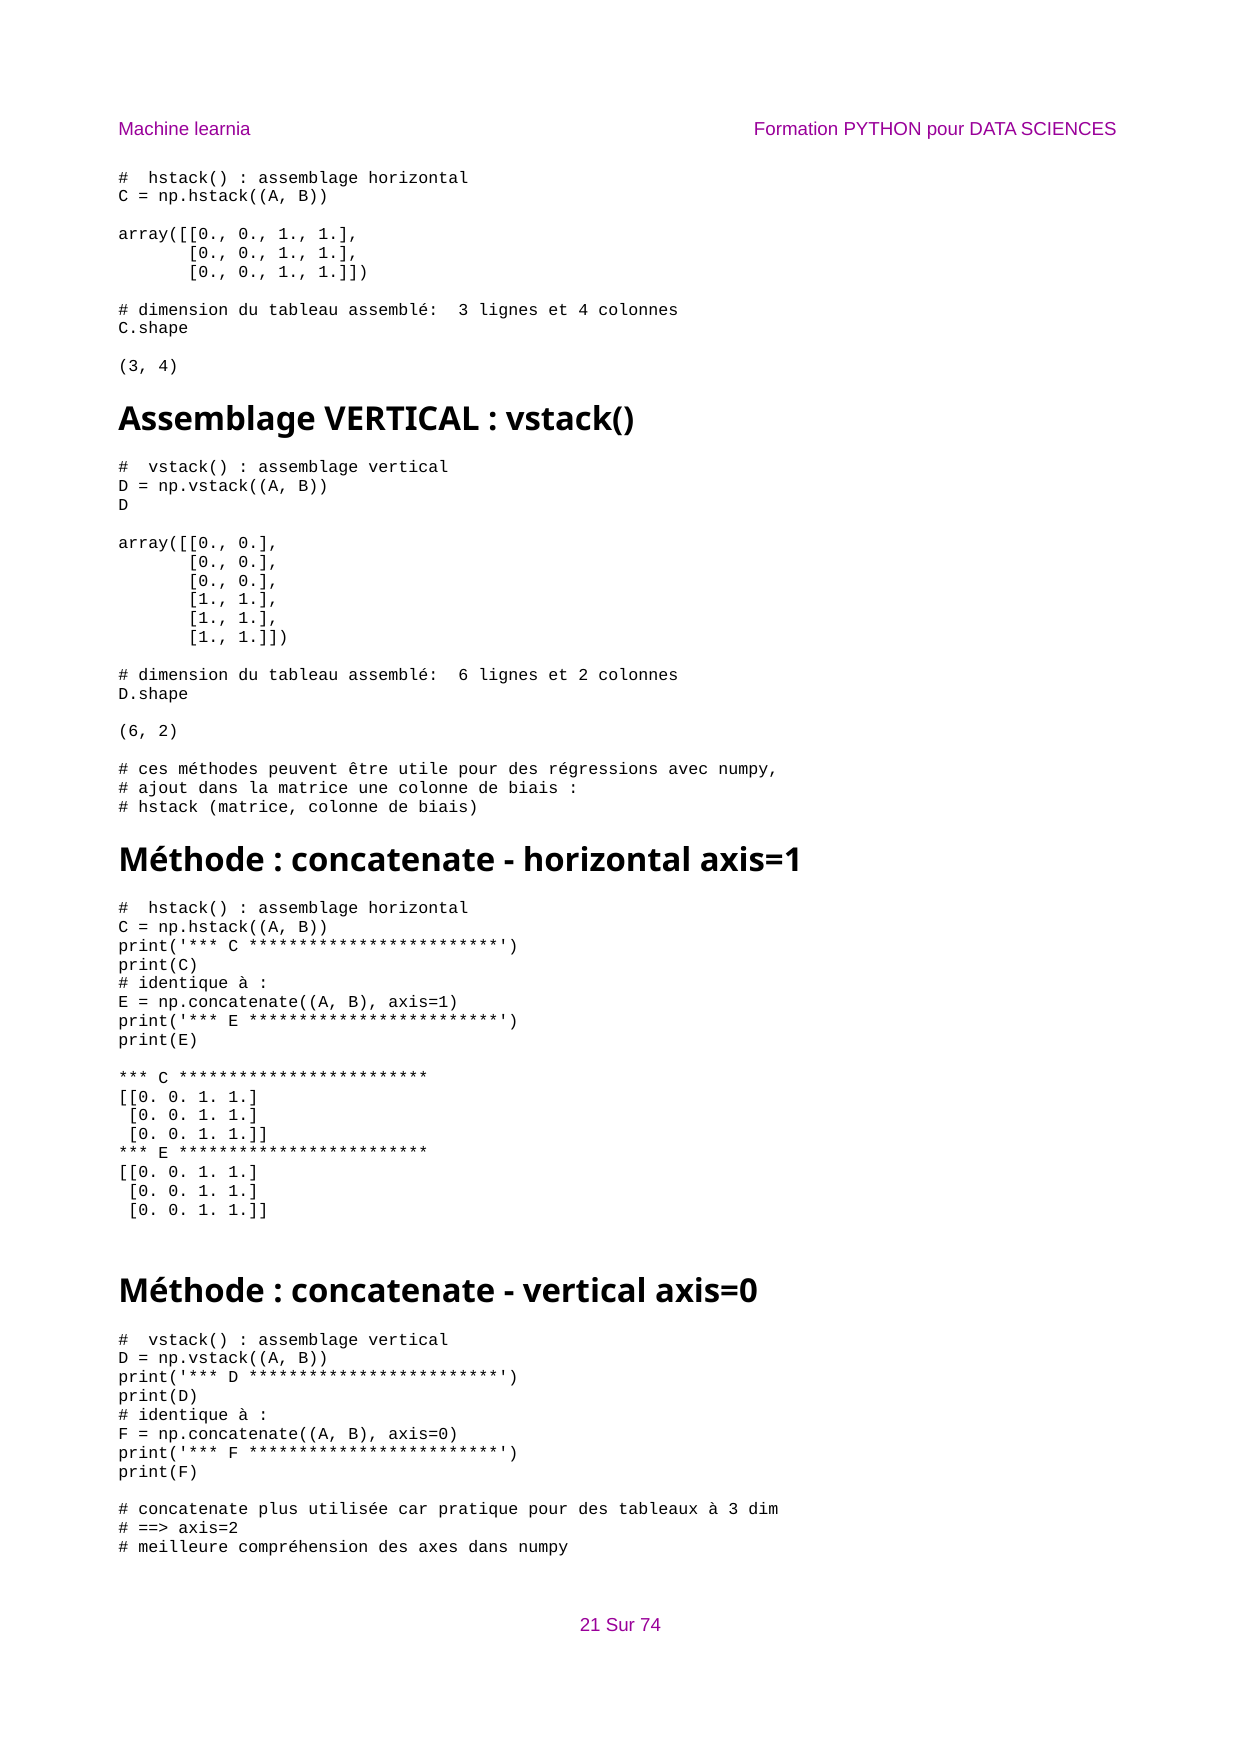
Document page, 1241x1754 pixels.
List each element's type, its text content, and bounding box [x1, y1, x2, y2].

text print(F) [118, 1463, 1122, 1482]
text D [118, 497, 1122, 516]
text # hstack (matrice, colonne de biais) [118, 798, 1122, 817]
text [[0. 0. 1. 1.] [118, 1163, 1122, 1182]
text [1., 1.]]) [118, 629, 1122, 647]
text # meilleure compréhension des axes dans numpy [118, 1539, 1122, 1557]
text print(D) [118, 1388, 1122, 1407]
text print('*** E *************************') [118, 1013, 1122, 1032]
text [0. 0. 1. 1.]] [118, 1126, 1122, 1145]
subtitle Méthode : concatenate - horizontal axis=1 [118, 836, 1122, 881]
text [[0. 0. 1. 1.] [118, 1088, 1122, 1107]
text # dimension du tableau assemblé: 6 lignes et 2 colonnes [118, 666, 1122, 685]
text # vstack() : assemblage vertical [118, 1331, 1122, 1350]
text # concatenate plus utilisée car pratique pour des tableaux à 3 dim [118, 1501, 1122, 1520]
text # hstack() : assemblage horizontal [118, 899, 1122, 918]
text [1., 1.], [118, 591, 1122, 610]
text C = np.hstack((A, B)) [118, 918, 1122, 937]
text # ajout dans la matrice une colonne de biais : [118, 779, 1122, 798]
text C = np.hstack((A, B)) [118, 188, 1122, 207]
text print(E) [118, 1032, 1122, 1050]
text D = np.vstack((A, B)) [118, 478, 1122, 497]
text D.shape [118, 685, 1122, 704]
text array([[0., 0.], [118, 534, 1122, 553]
text print(C) [118, 956, 1122, 975]
text # vstack() : assemblage vertical [118, 459, 1122, 478]
text [0., 0., 1., 1.], [118, 244, 1122, 263]
subtitle Méthode : concatenate - vertical axis=0 [118, 1268, 1122, 1312]
text D = np.vstack((A, B)) [118, 1350, 1122, 1369]
text [0., 0., 1., 1.]]) [118, 263, 1122, 282]
text print('*** F *************************') [118, 1444, 1122, 1463]
text [1., 1.], [118, 610, 1122, 629]
text *** E ************************* [118, 1145, 1122, 1163]
text # identique à : [118, 975, 1122, 994]
text *** C ************************* [118, 1069, 1122, 1088]
subtitle Assemblage VERTICAL : vstack() [118, 395, 1122, 440]
text E = np.concatenate((A, B), axis=1) [118, 994, 1122, 1013]
text [0. 0. 1. 1.] [118, 1182, 1122, 1201]
text print('*** C *************************') [118, 937, 1122, 956]
text (6, 2) [118, 723, 1122, 742]
text array([[0., 0., 1., 1.], [118, 226, 1122, 244]
text [0. 0. 1. 1.] [118, 1107, 1122, 1126]
text F = np.concatenate((A, B), axis=0) [118, 1426, 1122, 1444]
text print('*** D *************************') [118, 1369, 1122, 1388]
text (3, 4) [118, 358, 1122, 377]
text # ces méthodes peuvent être utile pour des régressions avec numpy, [118, 761, 1122, 779]
text [0. 0. 1. 1.]] [118, 1201, 1122, 1220]
text # ==> axis=2 [118, 1520, 1122, 1539]
text # dimension du tableau assemblé: 3 lignes et 4 colonnes [118, 301, 1122, 320]
text [0., 0.], [118, 572, 1122, 591]
text # identique à : [118, 1407, 1122, 1426]
text # hstack() : assemblage horizontal [118, 169, 1122, 188]
text C.shape [118, 320, 1122, 339]
text [0., 0.], [118, 553, 1122, 572]
